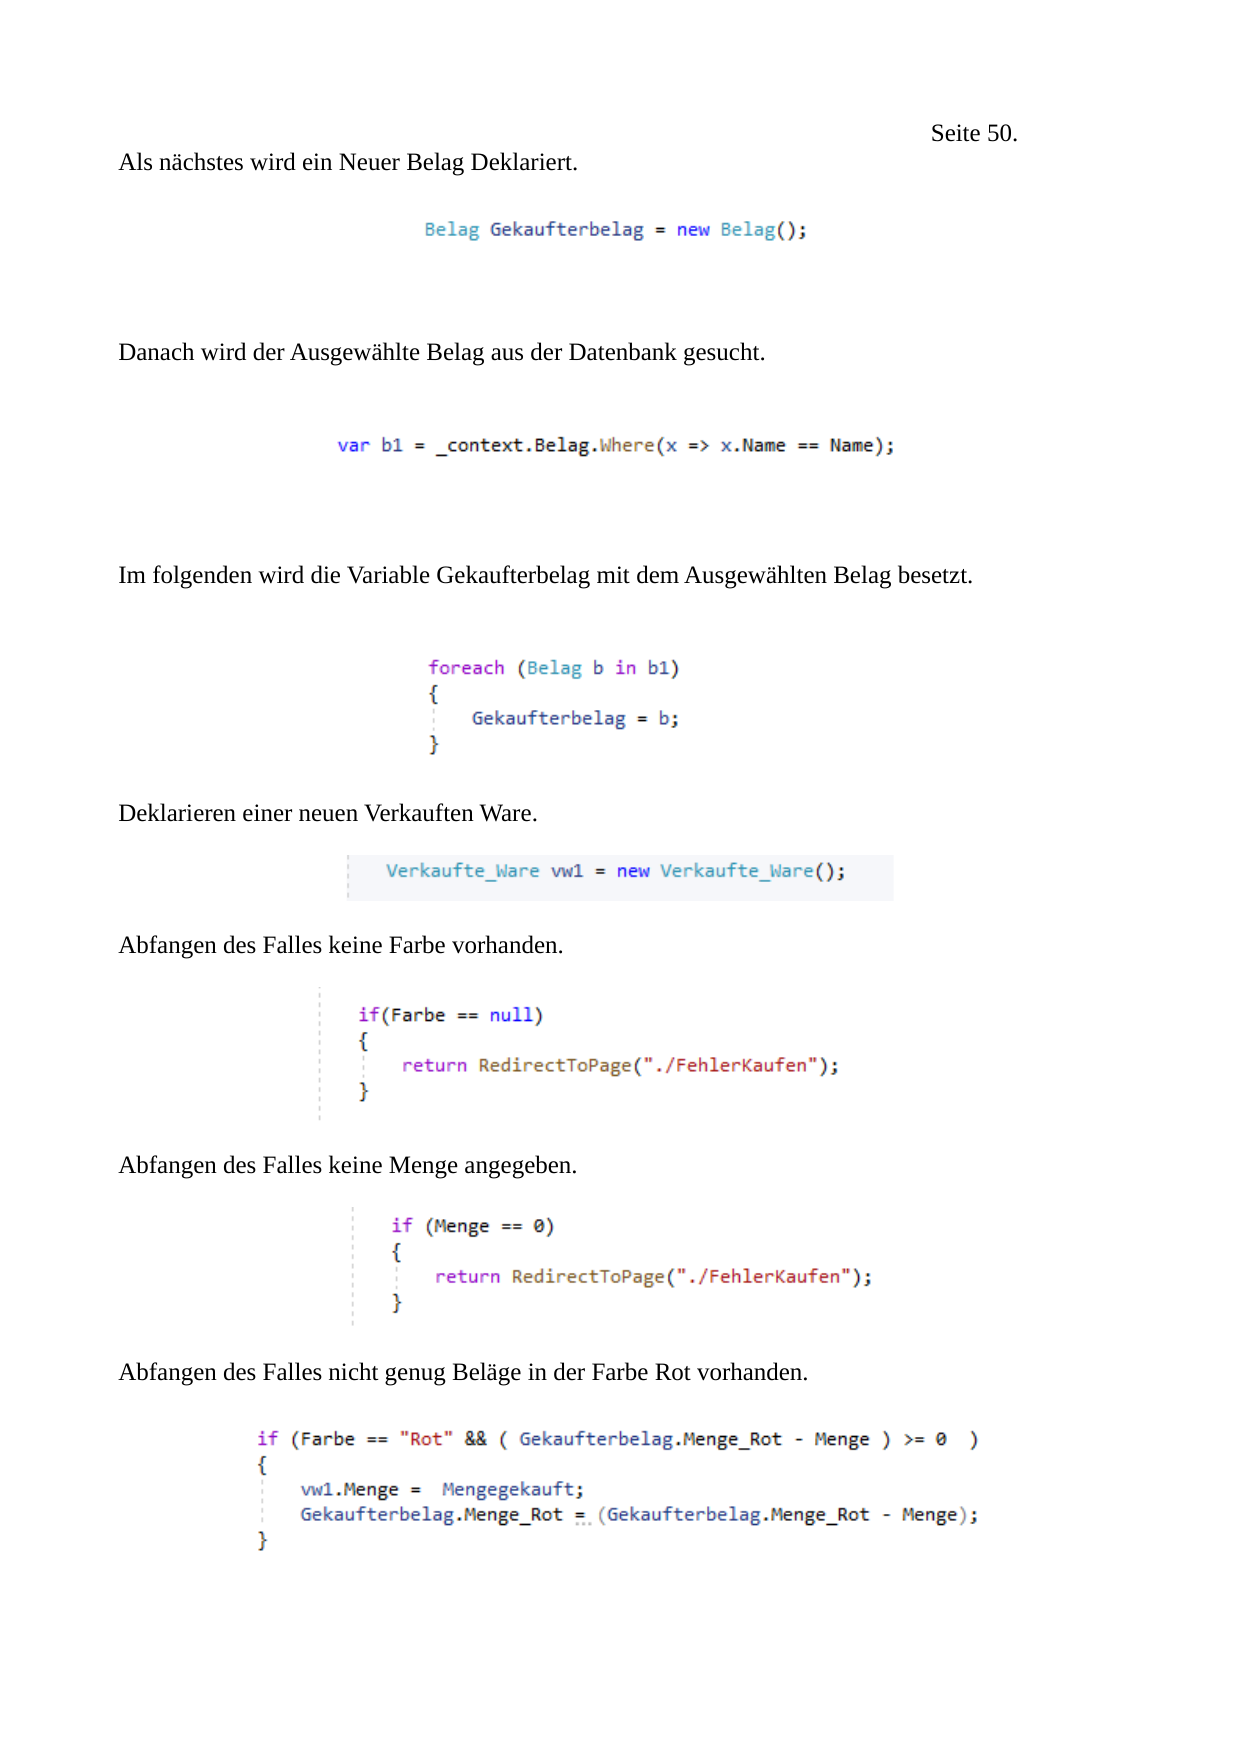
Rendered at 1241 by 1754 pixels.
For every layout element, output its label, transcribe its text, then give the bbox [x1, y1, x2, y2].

text Abfangen des Falles keine Farbe vorhanden. [118, 930, 1122, 958]
text Seite 50. [118, 118, 1122, 147]
picture [308, 423, 932, 474]
picture [395, 204, 846, 252]
text Als nächstes wird ein Neuer Belag Deklariert. [118, 147, 1122, 176]
text Abfangen des Falles keine Menge angegeben. [118, 1150, 1122, 1179]
picture [405, 646, 745, 772]
picture [346, 1207, 894, 1329]
text Deklarieren einer neuen Verkauften Ware. [118, 798, 1122, 827]
picture [232, 1414, 1008, 1557]
picture [316, 987, 924, 1122]
text Im folgenden wird die Variable Gekaufterbelag mit dem Ausgewählten Belag besetzt. [118, 560, 1122, 589]
text Abfangen des Falles nicht genug Beläge in der Farbe Rot vorhanden. [118, 1357, 1122, 1386]
picture [346, 855, 894, 901]
text Danach wird der Ausgewählte Belag aus der Datenbank gesucht. [118, 337, 1122, 366]
